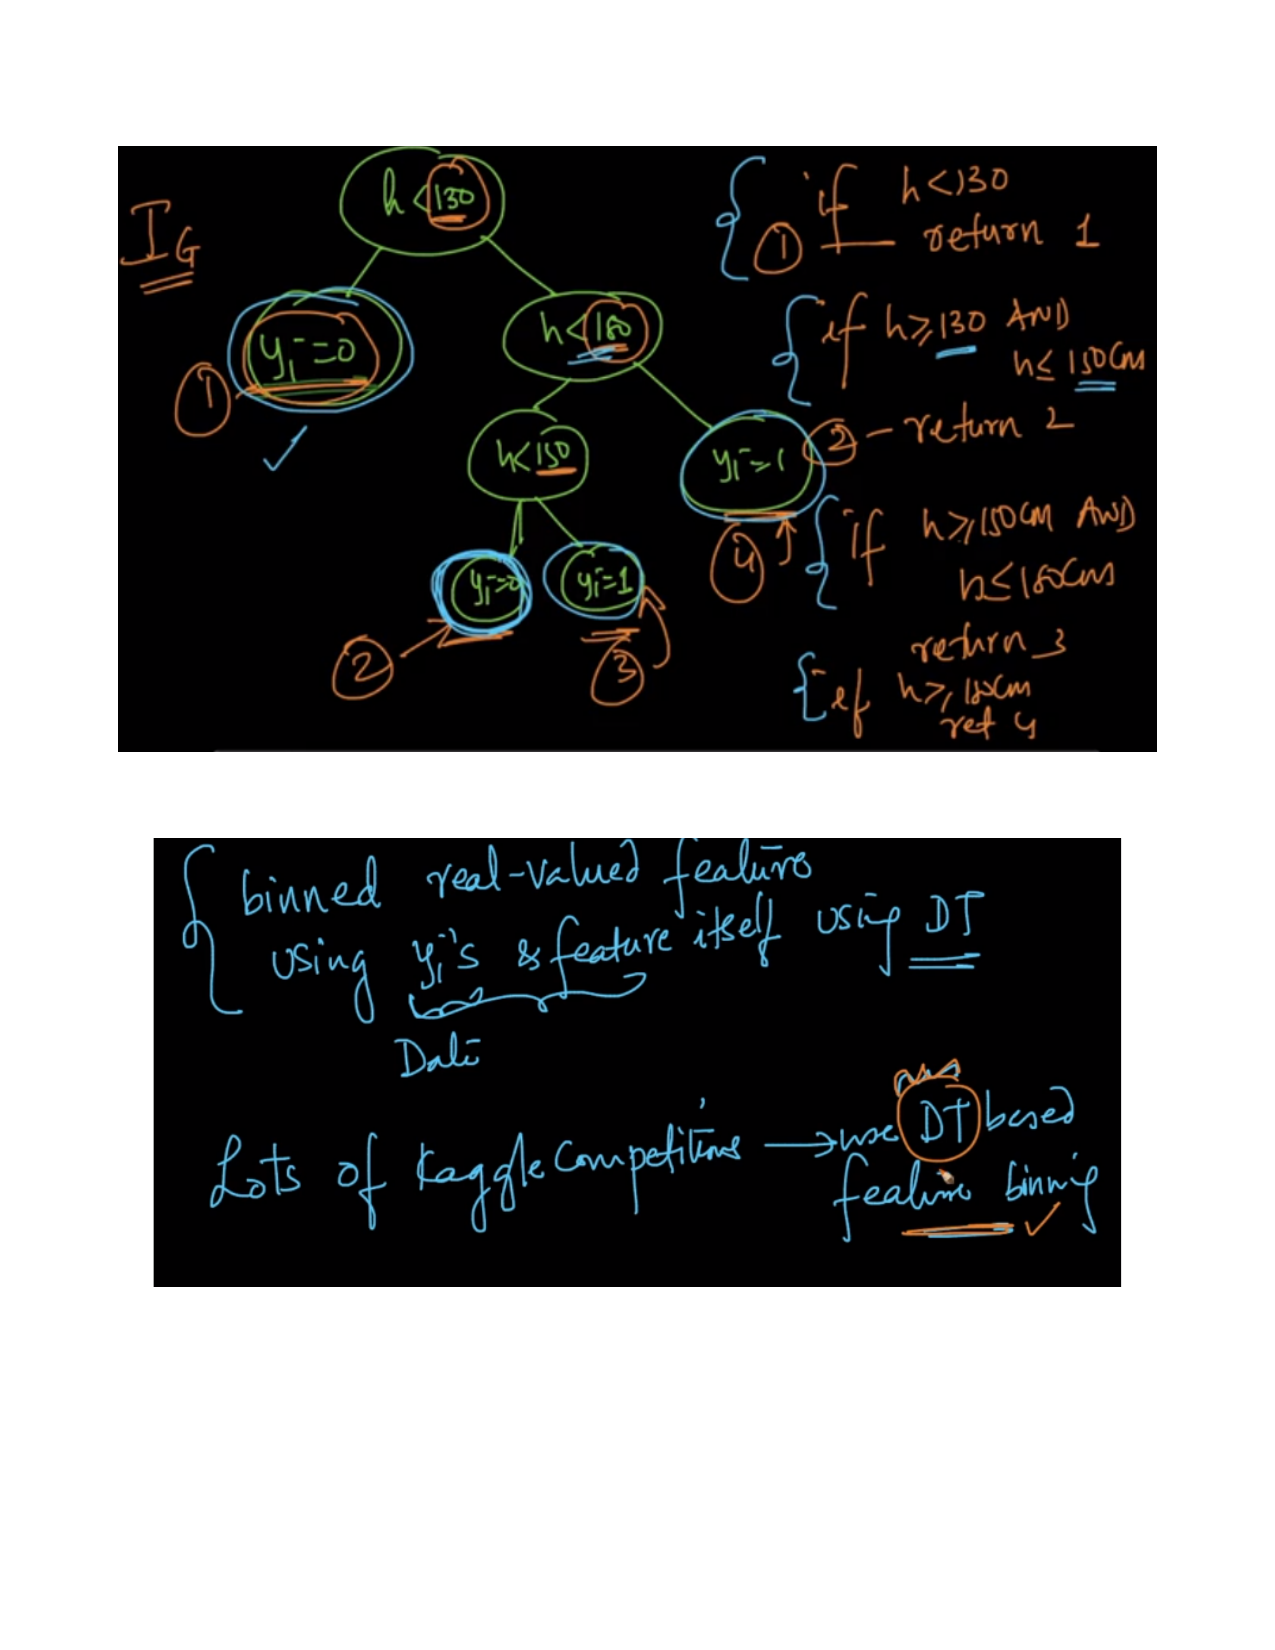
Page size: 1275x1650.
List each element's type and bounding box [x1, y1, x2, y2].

picture [153, 838, 1122, 1287]
picture [118, 146, 1157, 752]
